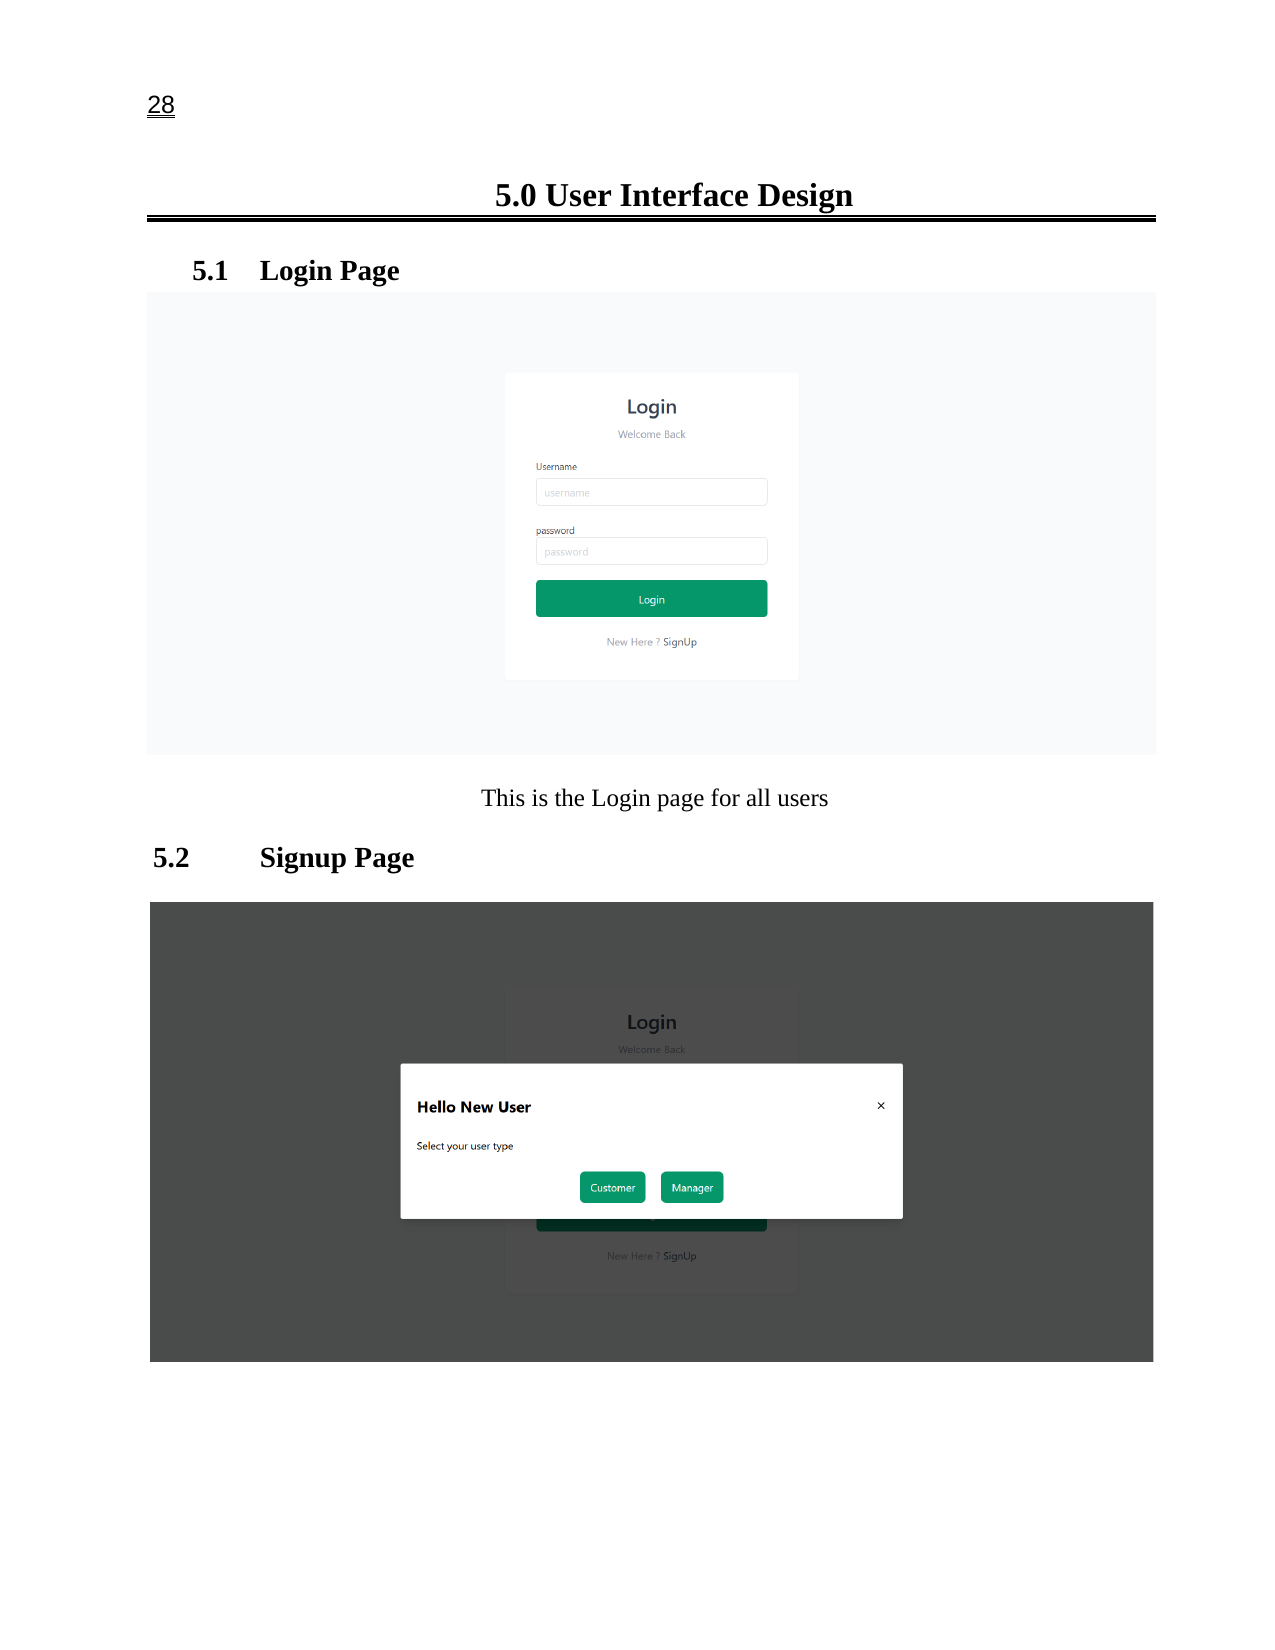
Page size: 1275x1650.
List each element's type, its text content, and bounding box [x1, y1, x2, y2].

picture [150, 902, 1154, 1362]
text 5.2 Signup Page [153, 841, 1156, 874]
picture [147, 292, 1157, 755]
subtitle 5.1 Login Page [147, 253, 1156, 286]
text This is the Login page for all users [153, 783, 1156, 812]
subtitle 5.0 User Interface Design [147, 175, 1156, 215]
